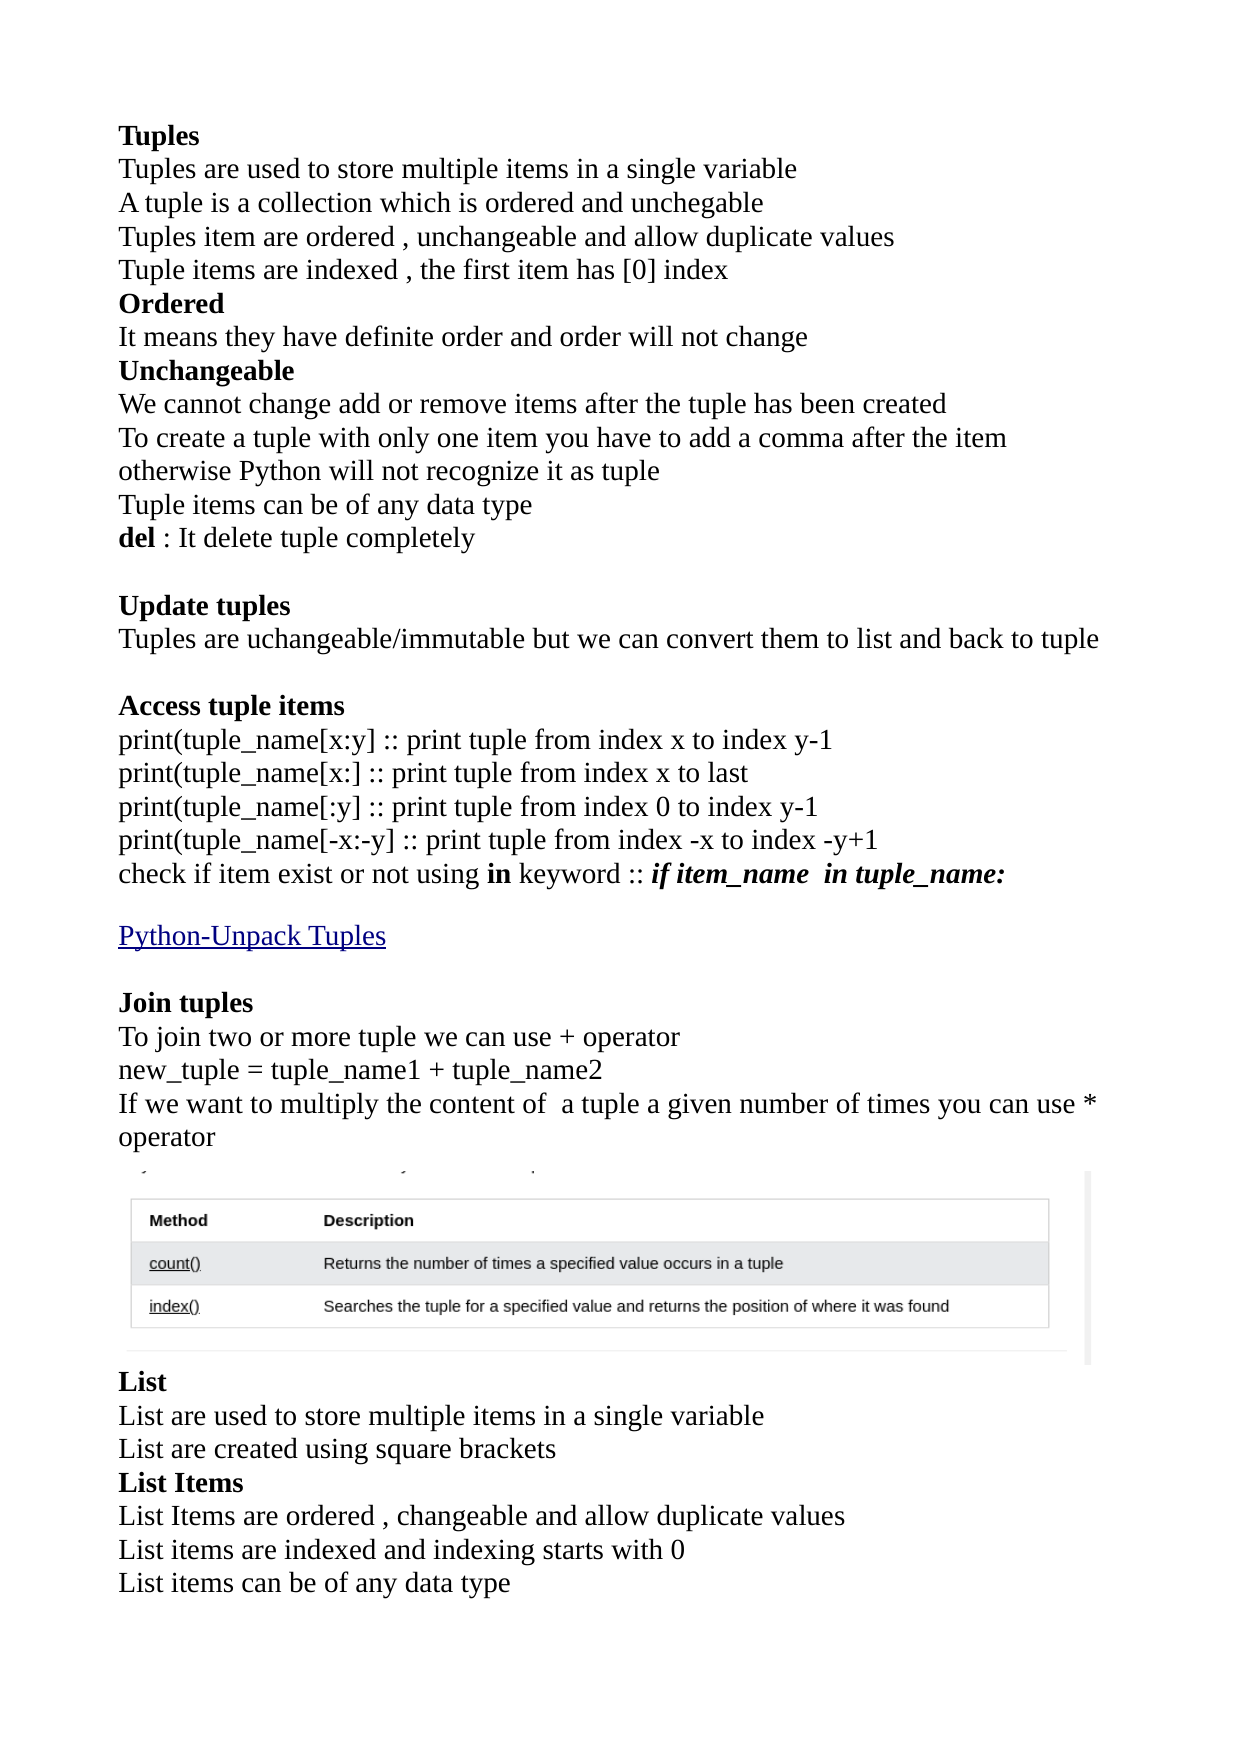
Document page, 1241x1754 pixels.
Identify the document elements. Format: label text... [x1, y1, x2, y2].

text Ordered [118, 286, 1122, 319]
text Python-Unpack Tuples [118, 918, 1122, 952]
text List items can be of any data type [118, 1565, 1122, 1599]
text It means they have definite order and order will not change [118, 319, 1122, 353]
text Tuples are used to store multiple items in a single variable [118, 152, 1122, 185]
text List are created using square brackets [118, 1431, 1122, 1465]
text List [118, 1153, 1122, 1398]
text List Items [118, 1465, 1122, 1498]
text print(tuple_name[:y] :: print tuple from index 0 to index y-1 [118, 789, 1122, 822]
text A tuple is a collection which is ordered and unchegable [118, 185, 1122, 219]
text check if item exist or not using in keyword :: if item_name in tuple_name: [118, 856, 1122, 889]
text To join two or more tuple we can use + operator [118, 1019, 1122, 1052]
text Access tuple items [118, 688, 1122, 722]
text To create a tuple with only one item you have to add a comma after the item otherwise Python will not recognize it as tuple [118, 420, 1122, 487]
text List Items are ordered , changeable and allow duplicate values [118, 1498, 1122, 1532]
text Tuples are uchangeable/immutable but we can convert them to list and back to tuple [118, 621, 1122, 655]
text If we want to multiply the content of a tuple a given number of times you can use * operator [118, 1086, 1122, 1153]
text Tuples [118, 118, 1122, 152]
text We cannot change add or remove items after the tuple has been created [118, 386, 1122, 420]
text Tuple items are indexed , the first item has [0] index [118, 252, 1122, 286]
text Join tuples [118, 985, 1122, 1019]
text Tuples item are ordered , unchangeable and allow duplicate values [118, 219, 1122, 252]
text print(tuple_name[x:y] :: print tuple from index x to index y-1 [118, 722, 1122, 755]
text del : It delete tuple completely [118, 521, 1122, 554]
text new_tuple = tuple_name1 + tuple_name2 [118, 1052, 1122, 1086]
text print(tuple_name[-x:-y] :: print tuple from index -x to index -y+1 [118, 822, 1122, 856]
text Unchangeable [118, 353, 1122, 386]
text print(tuple_name[x:] :: print tuple from index x to last [118, 755, 1122, 789]
text List are used to store multiple items in a single variable [118, 1398, 1122, 1431]
text Update tuples [118, 588, 1122, 621]
text List items are indexed and indexing starts with 0 [118, 1532, 1122, 1565]
picture [126, 1223, 316, 1365]
text Tuple items can be of any data type [118, 487, 1122, 521]
